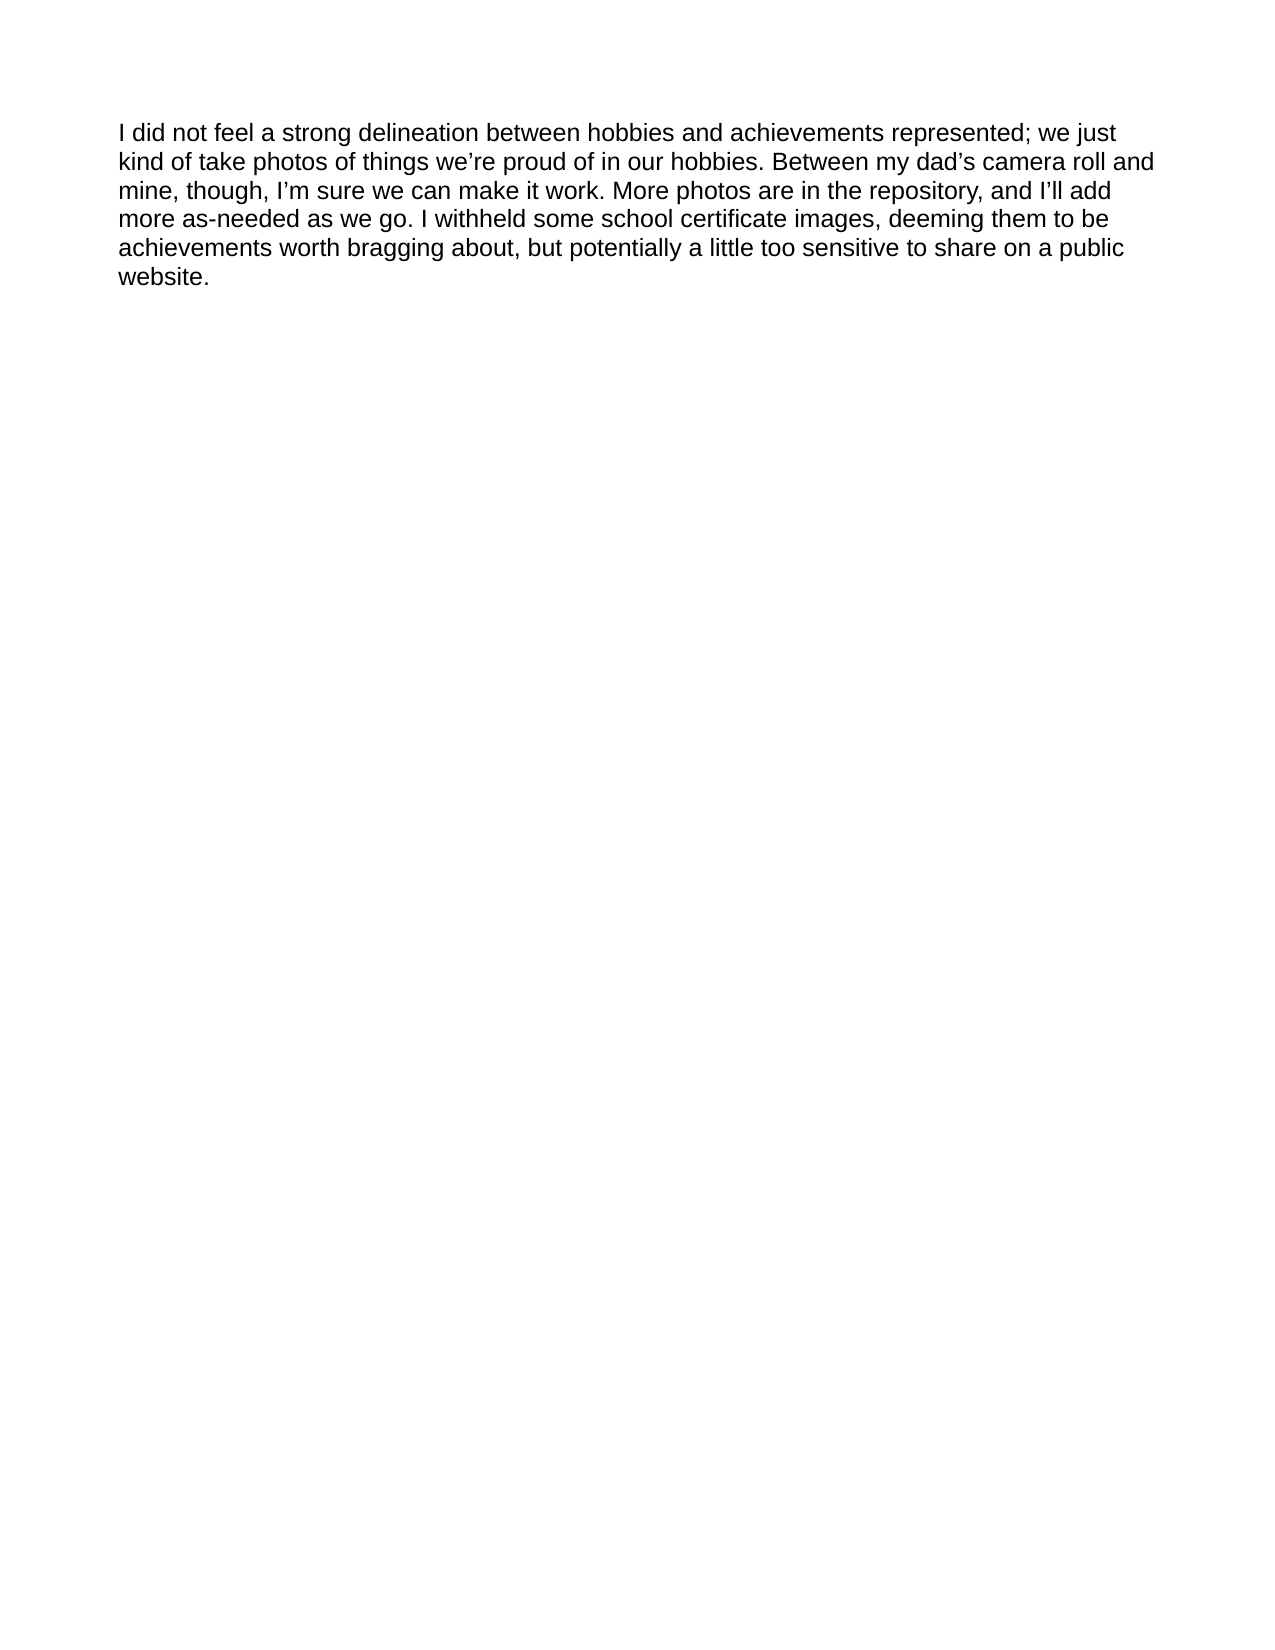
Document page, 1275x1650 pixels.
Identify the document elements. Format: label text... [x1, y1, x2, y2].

text I did not feel a strong delineation between hobbies and achievements represented; we just kind of take photos of things we’re proud of in our hobbies. Between my dad’s camera roll and mine, though, I’m sure we can make it work. More photos are in the repository, and I’ll add more as-needed as we go. I withheld some school certificate images, deeming them to be achievements worth bragging about, but potentially a little too sensitive to share on a public website. [118, 118, 1157, 291]
